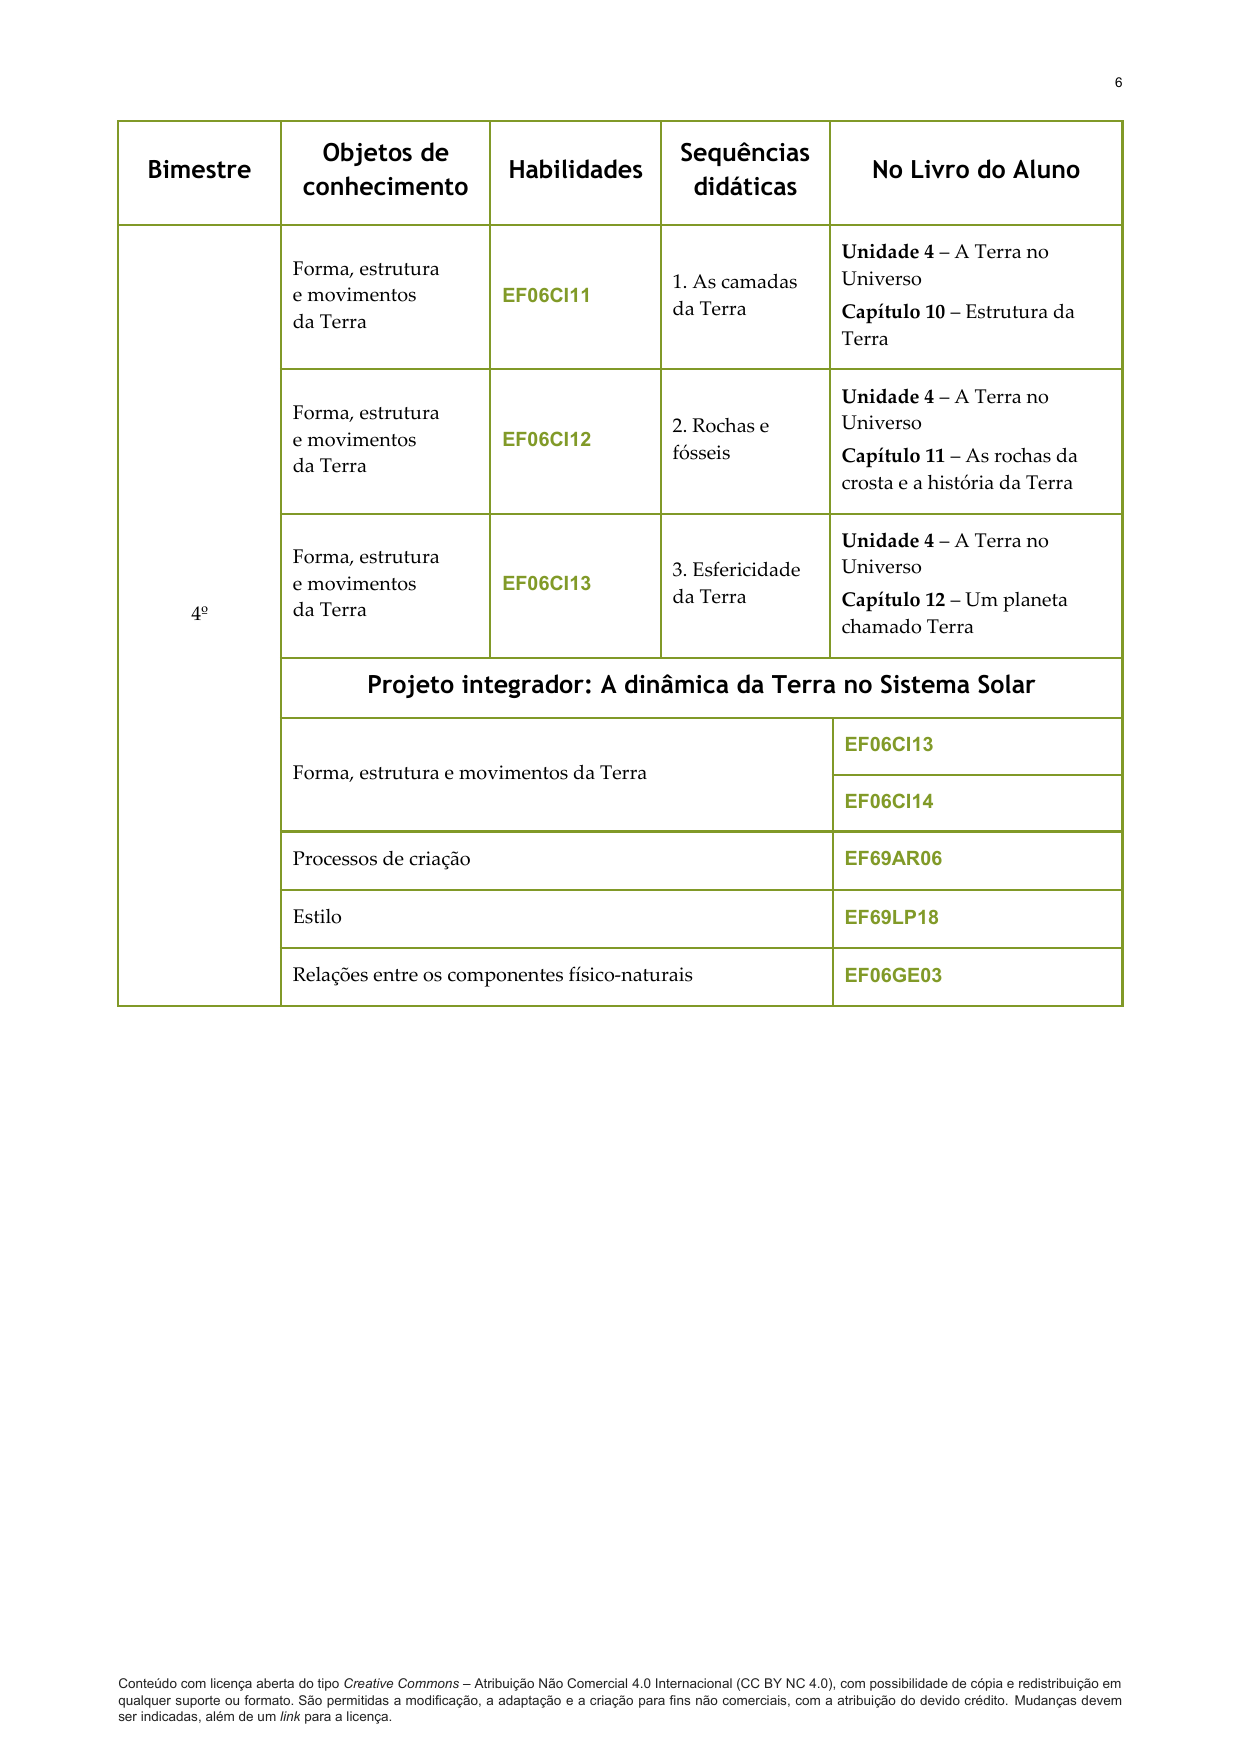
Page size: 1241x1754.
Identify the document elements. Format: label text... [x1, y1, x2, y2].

table_header Sequências didáticas [662, 122, 829, 224]
table_cell Forma, estrutura e movimentos da Terra [282, 226, 489, 368]
table_header No Livro do Aluno [831, 122, 1121, 224]
table_cell 4º [119, 226, 280, 1005]
table_cell EF69AR06 [834, 833, 1121, 888]
table_cell EF06CI13 [491, 515, 660, 657]
table_cell Unidade 4 – A Terra no Universo Capítulo 11 – As rochas da crosta e a história da Terra [831, 370, 1121, 512]
table_cell Relações entre os componentes físico-naturais [282, 949, 832, 1005]
table_cell EF06CI11 [491, 226, 660, 368]
table_cell EF06CI13 [834, 719, 1121, 774]
table_cell 2. Rochas e fósseis [662, 370, 829, 512]
table_cell 3. Esfericidade da Terra [662, 515, 829, 657]
table_cell EF06GE03 [834, 949, 1121, 1005]
table_cell Projeto integrador: A dinâmica da Terra no Sistema Solar [282, 659, 1121, 717]
table_cell EF06CI12 [491, 370, 660, 512]
table_cell Forma, estrutura e movimentos da Terra [282, 719, 832, 830]
table_cell Unidade 4 – A Terra no Universo Capítulo 12 – Um planeta chamado Terra [831, 515, 1121, 657]
table_header Objetos de conhecimento [282, 122, 489, 224]
table_cell Forma, estrutura e movimentos da Terra [282, 370, 489, 512]
table_cell 1. As camadas da Terra [662, 226, 829, 368]
table_cell EF69LP18 [834, 891, 1121, 947]
table_cell Forma, estrutura e movimentos da Terra [282, 515, 489, 657]
table_cell Estilo [282, 891, 832, 947]
table_cell Processos de criação [282, 833, 832, 888]
table_header Habilidades [491, 122, 660, 224]
table_cell EF06CI14 [834, 776, 1121, 830]
table_header Bimestre [119, 122, 280, 224]
table_cell Unidade 4 – A Terra no Universo Capítulo 10 – Estrutura da Terra [831, 226, 1121, 368]
